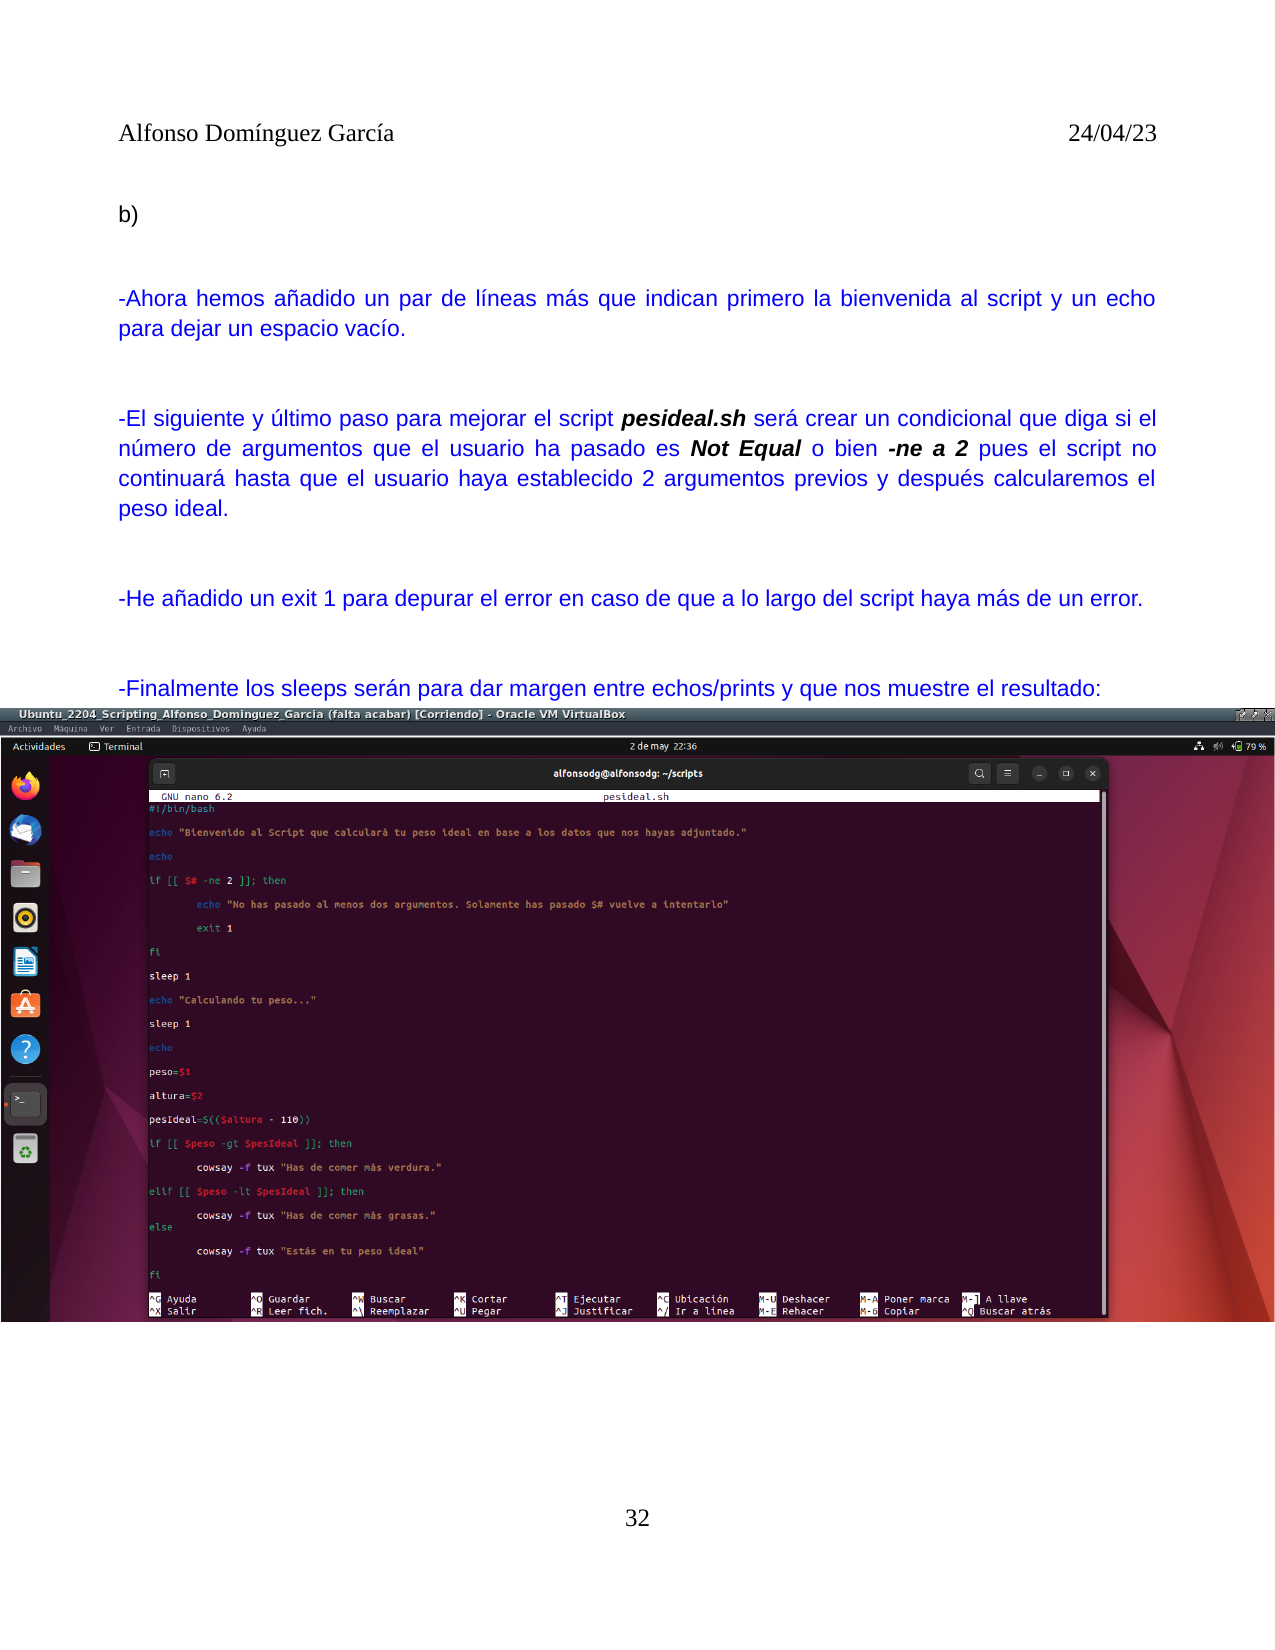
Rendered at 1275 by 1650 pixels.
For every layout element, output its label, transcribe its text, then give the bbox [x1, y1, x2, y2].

text -Finalmente los sleeps serán para dar margen entre echos/prints y que nos muestre el resultado: [118, 674, 1157, 701]
text -Ahora hemos añadido un par de líneas más que indican primero la bienvenida al script y un echo para dejar un espacio vacío. [118, 285, 1157, 342]
subtitle b) [118, 201, 1157, 228]
text -He añadido un exit 1 para depurar el error en caso de que a lo largo del script haya más de un error. [118, 585, 1157, 611]
text -El siguiente y último paso para mejorar el script pesideal.sh será crear un condicional que diga si el número de argumentos que el usuario ha pasado es Not Equal o bien -ne a 2 pues el script no continuará hasta que el usuario haya establecido 2 argumentos previos y después calcularemos el peso ideal. [118, 405, 1157, 522]
picture [0, 708, 1275, 1322]
